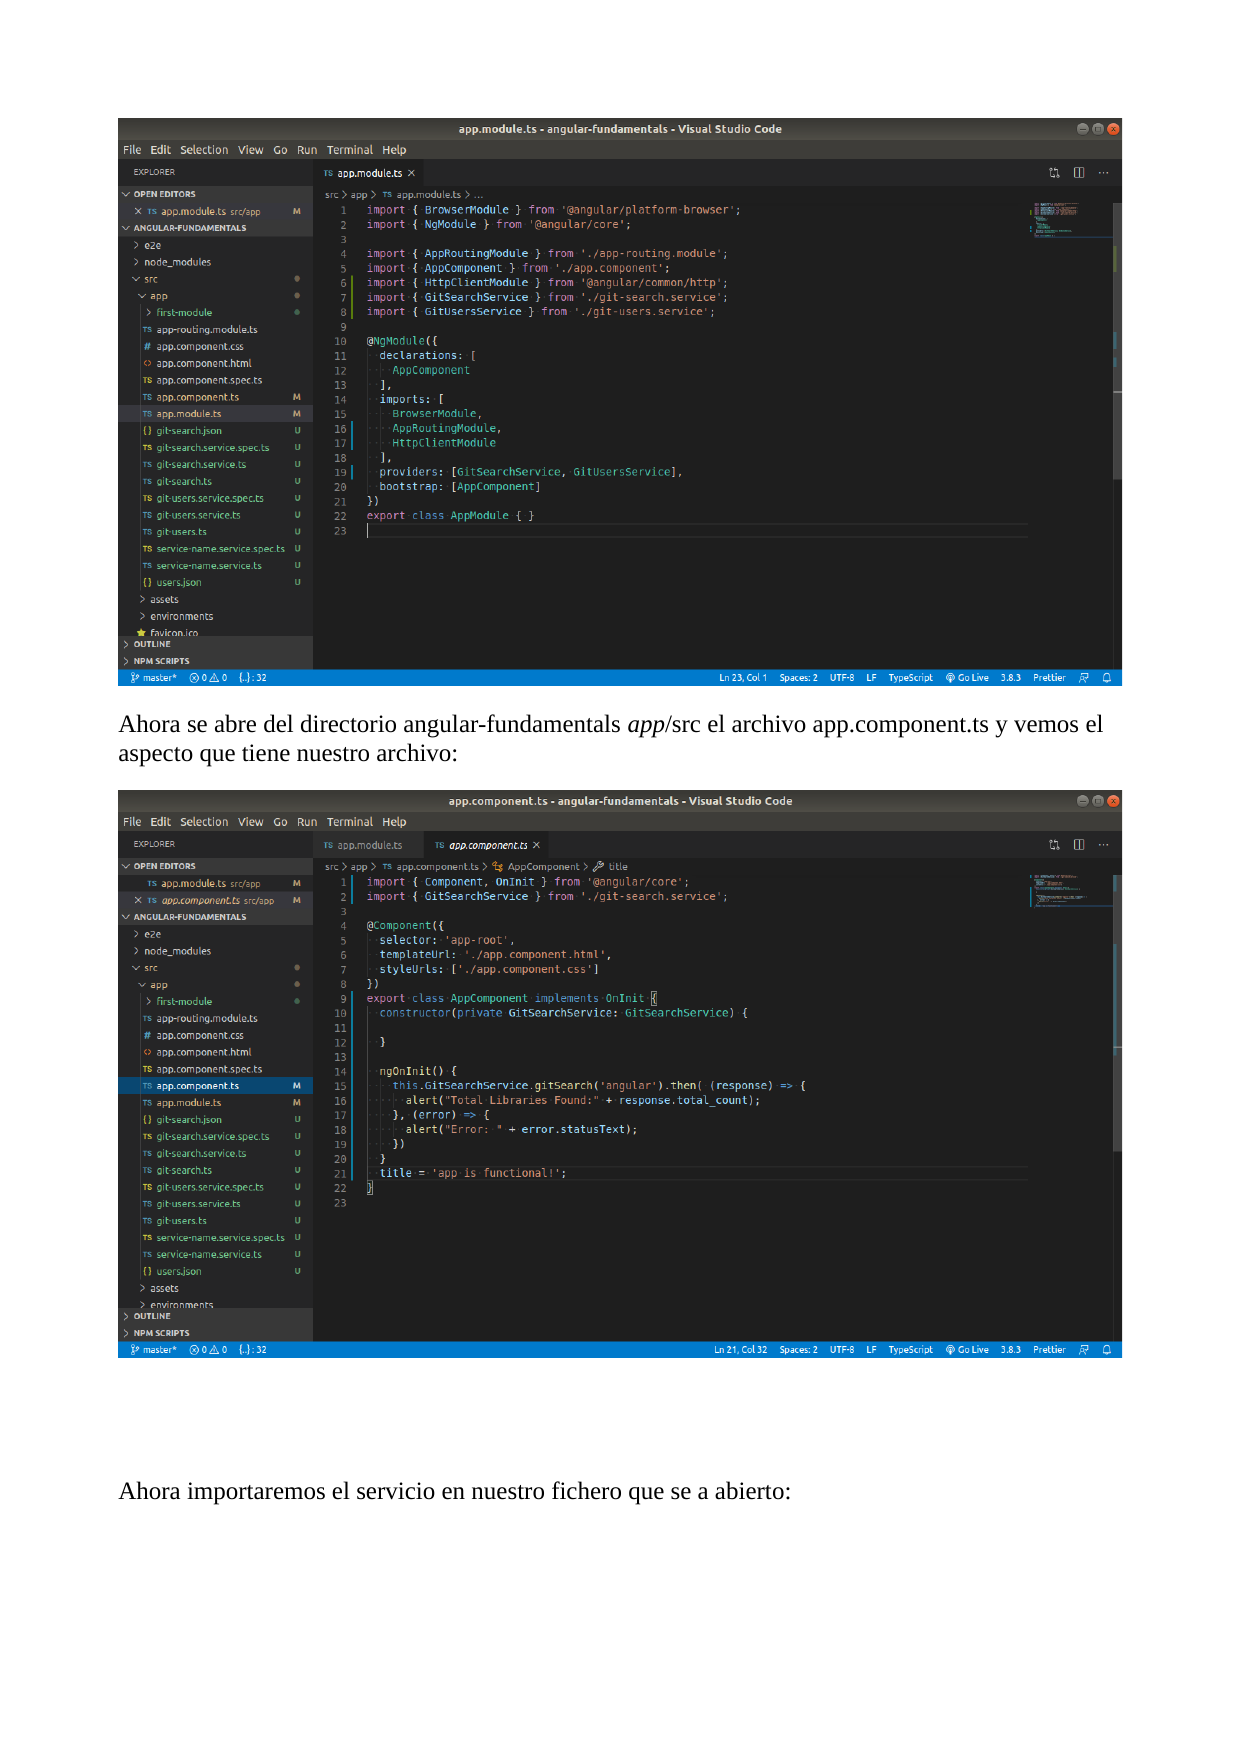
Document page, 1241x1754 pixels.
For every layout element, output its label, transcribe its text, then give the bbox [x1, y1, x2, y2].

picture [118, 118, 1123, 686]
text Ahora importaremos el servicio en nuestro fichero que se a abierto: [118, 1476, 1122, 1505]
picture [118, 790, 1123, 1358]
text Ahora se abre del directorio angular-fundamentals app/src el archivo app.component.ts y vemos el aspecto que tiene nuestro archivo: [118, 709, 1122, 767]
